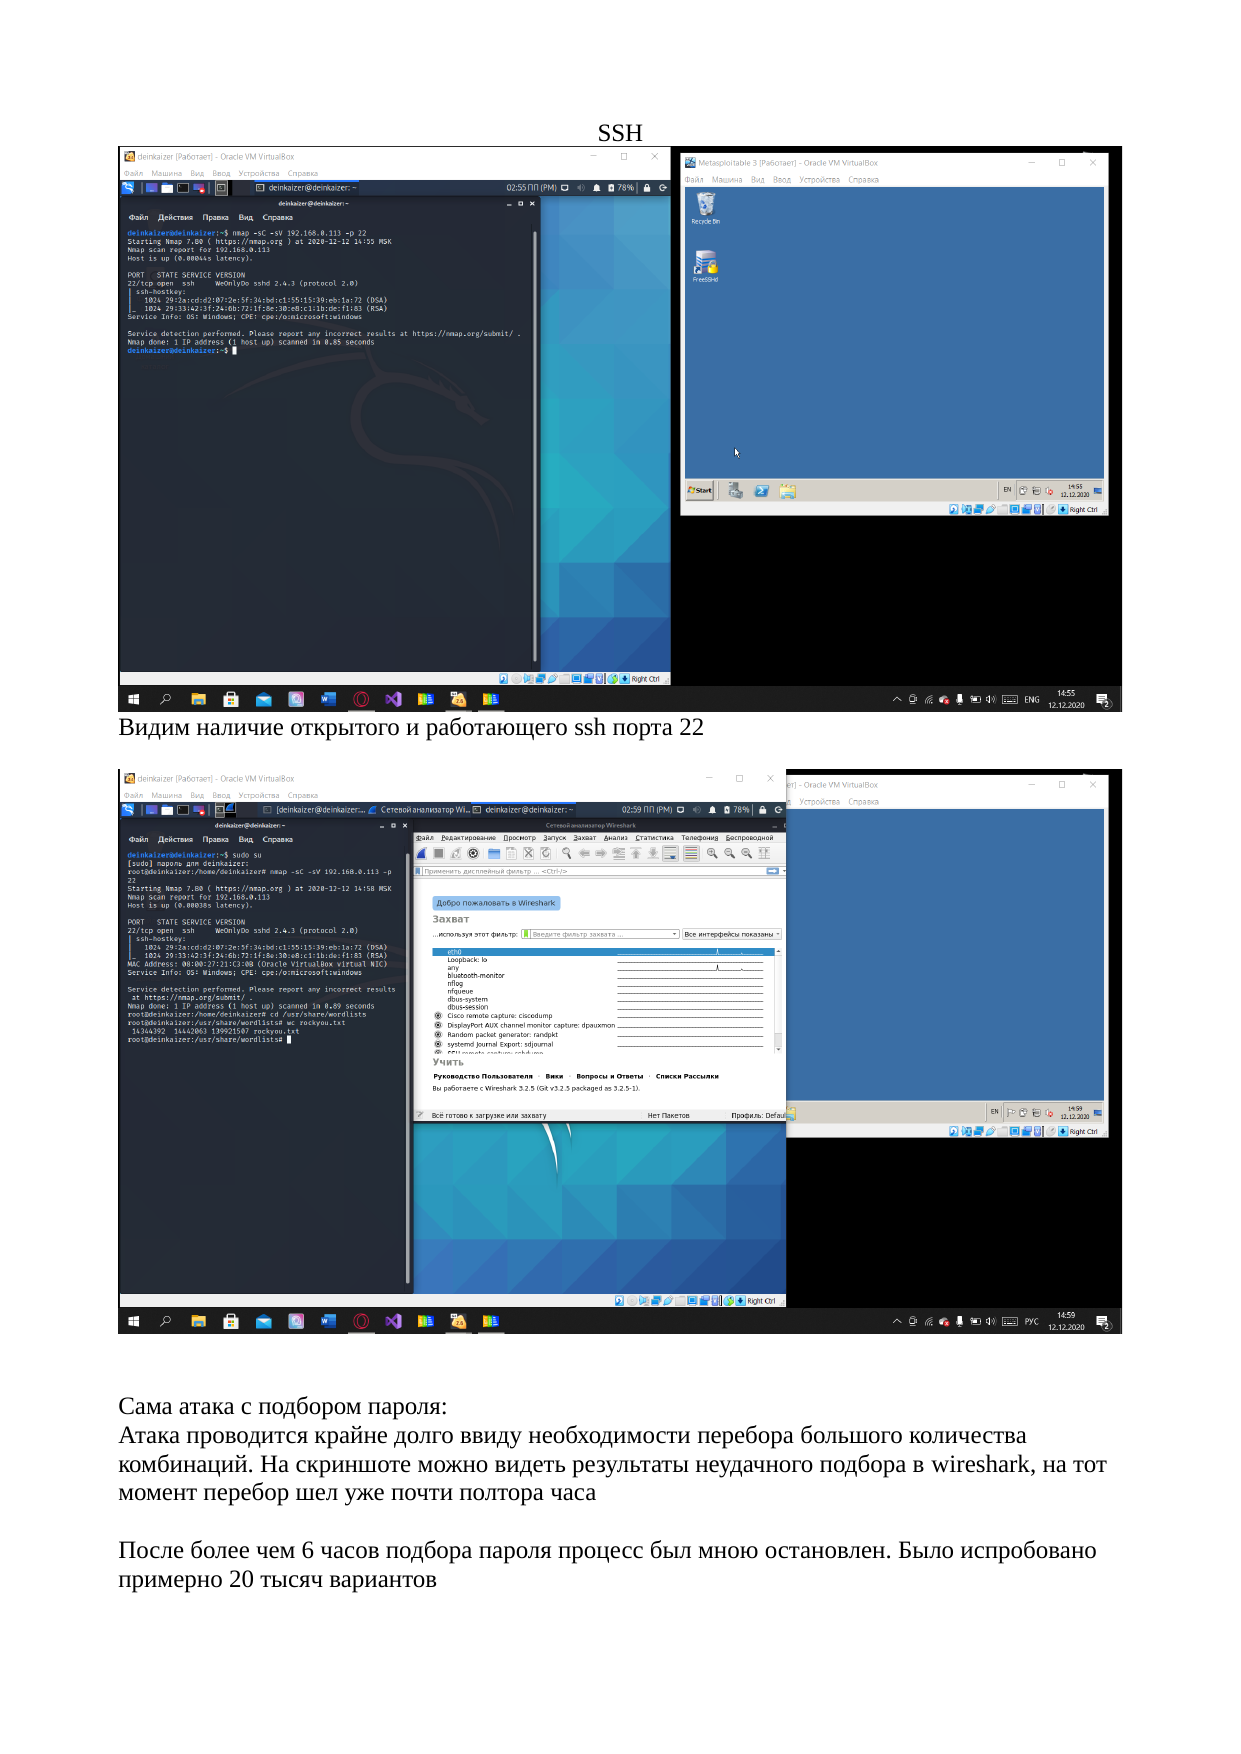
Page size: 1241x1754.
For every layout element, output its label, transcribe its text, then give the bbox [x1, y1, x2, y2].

text SSH [118, 118, 1122, 146]
text После более чем 6 часов подбора пароля процесс был мною остановлен. Было испробовано примерно 20 тысяч вариантов [118, 1535, 1122, 1592]
text Сама атака с подбором пароля: [118, 1391, 1122, 1420]
text Видим наличие открытого и работающего ssh порта 22 [118, 712, 1122, 740]
text Атака проводится крайне долго ввиду необходимости перебора большого количества комбинаций. На скриншоте можно видеть результаты неудачного подбора в wireshark, на тот момент перебор шел уже почти полтора часа [118, 1420, 1122, 1506]
